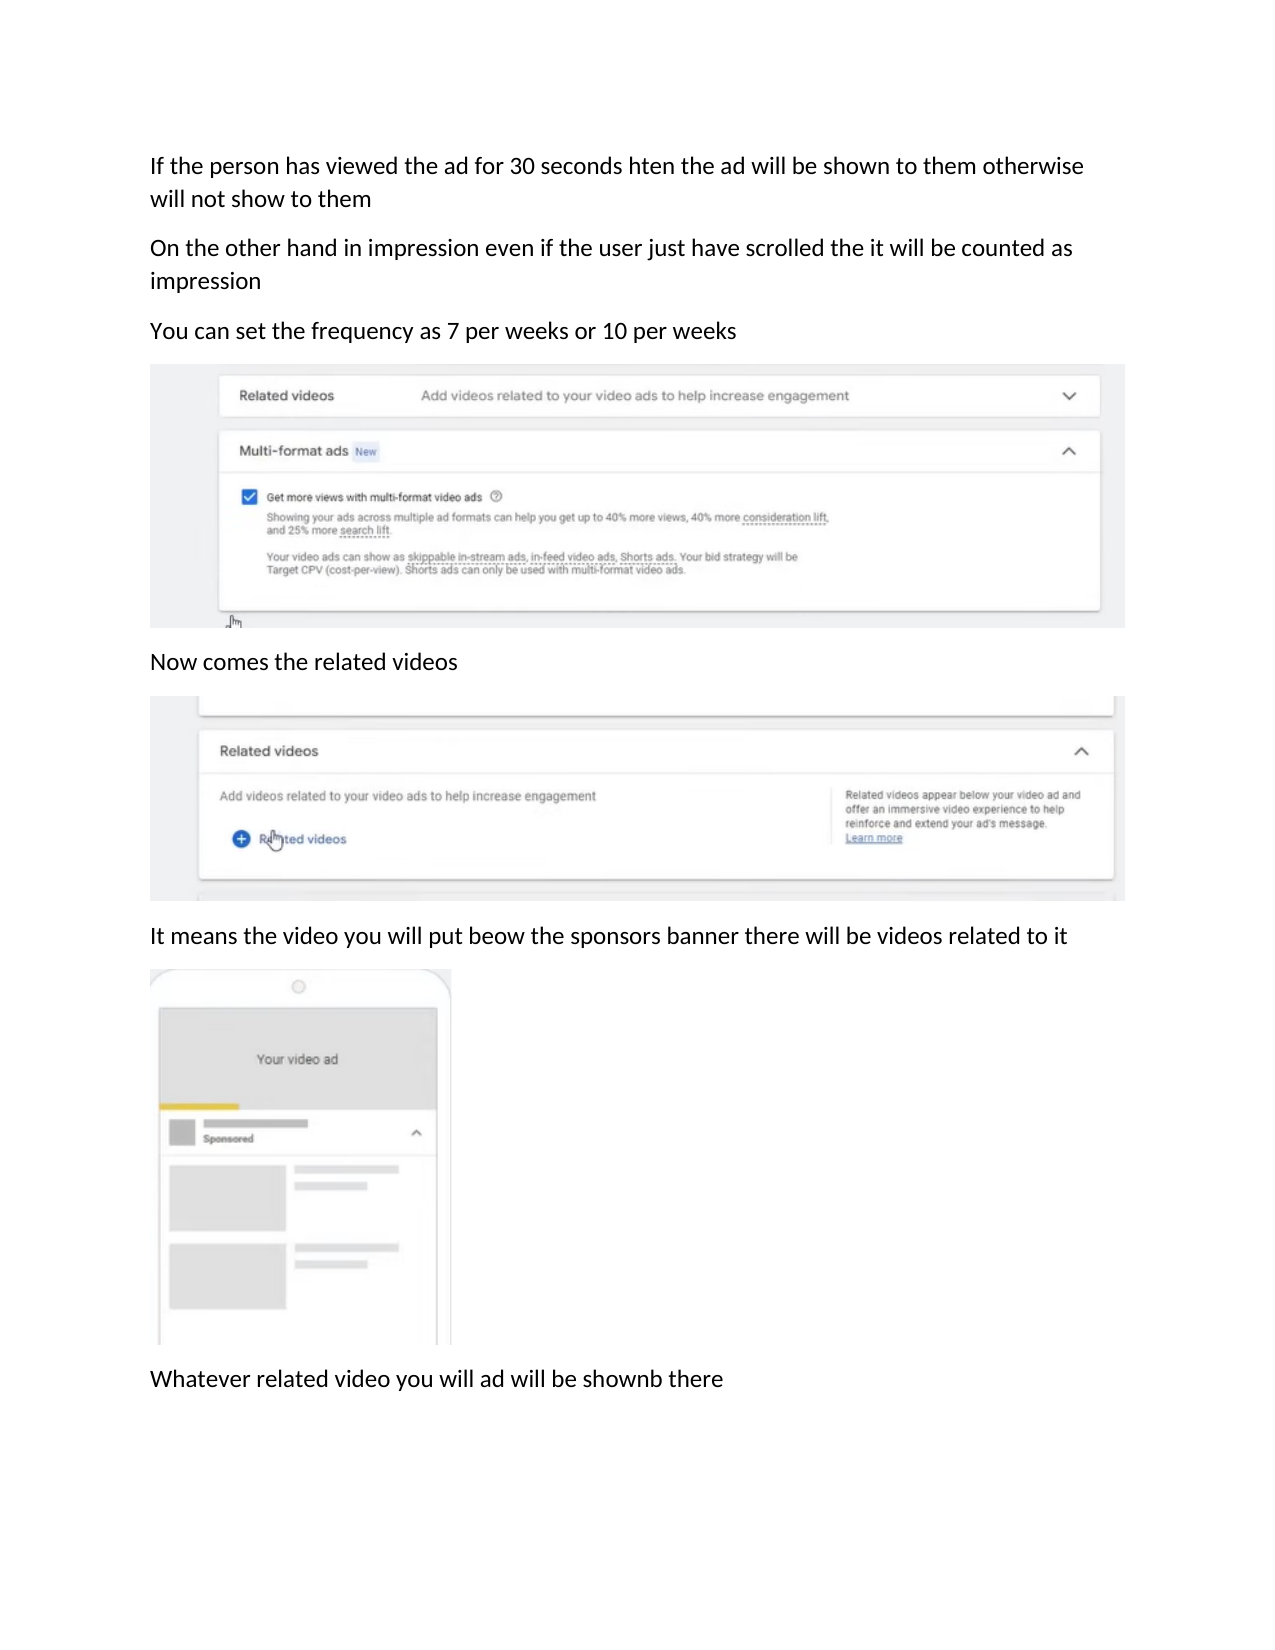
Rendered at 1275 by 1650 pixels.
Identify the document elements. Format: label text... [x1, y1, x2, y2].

text You can set the frequency as 7 per weeks or 10 per weeks [150, 315, 1125, 346]
picture [150, 364, 1125, 628]
text Whatever related video you will ad will be shownb there [150, 1363, 1125, 1394]
picture [150, 969, 452, 1345]
text It means the video you will put beow the sponsors banner there will be videos related to it [150, 920, 1125, 950]
picture [150, 696, 1125, 901]
text If the person has viewed the ad for 30 seconds hten the ad will be shown to them otherwise will not show to them [150, 150, 1125, 213]
text Now comes the related videos [150, 647, 1125, 677]
text On the other hand in impression even if the user just have scrolled the it will be counted as impression [150, 232, 1125, 296]
